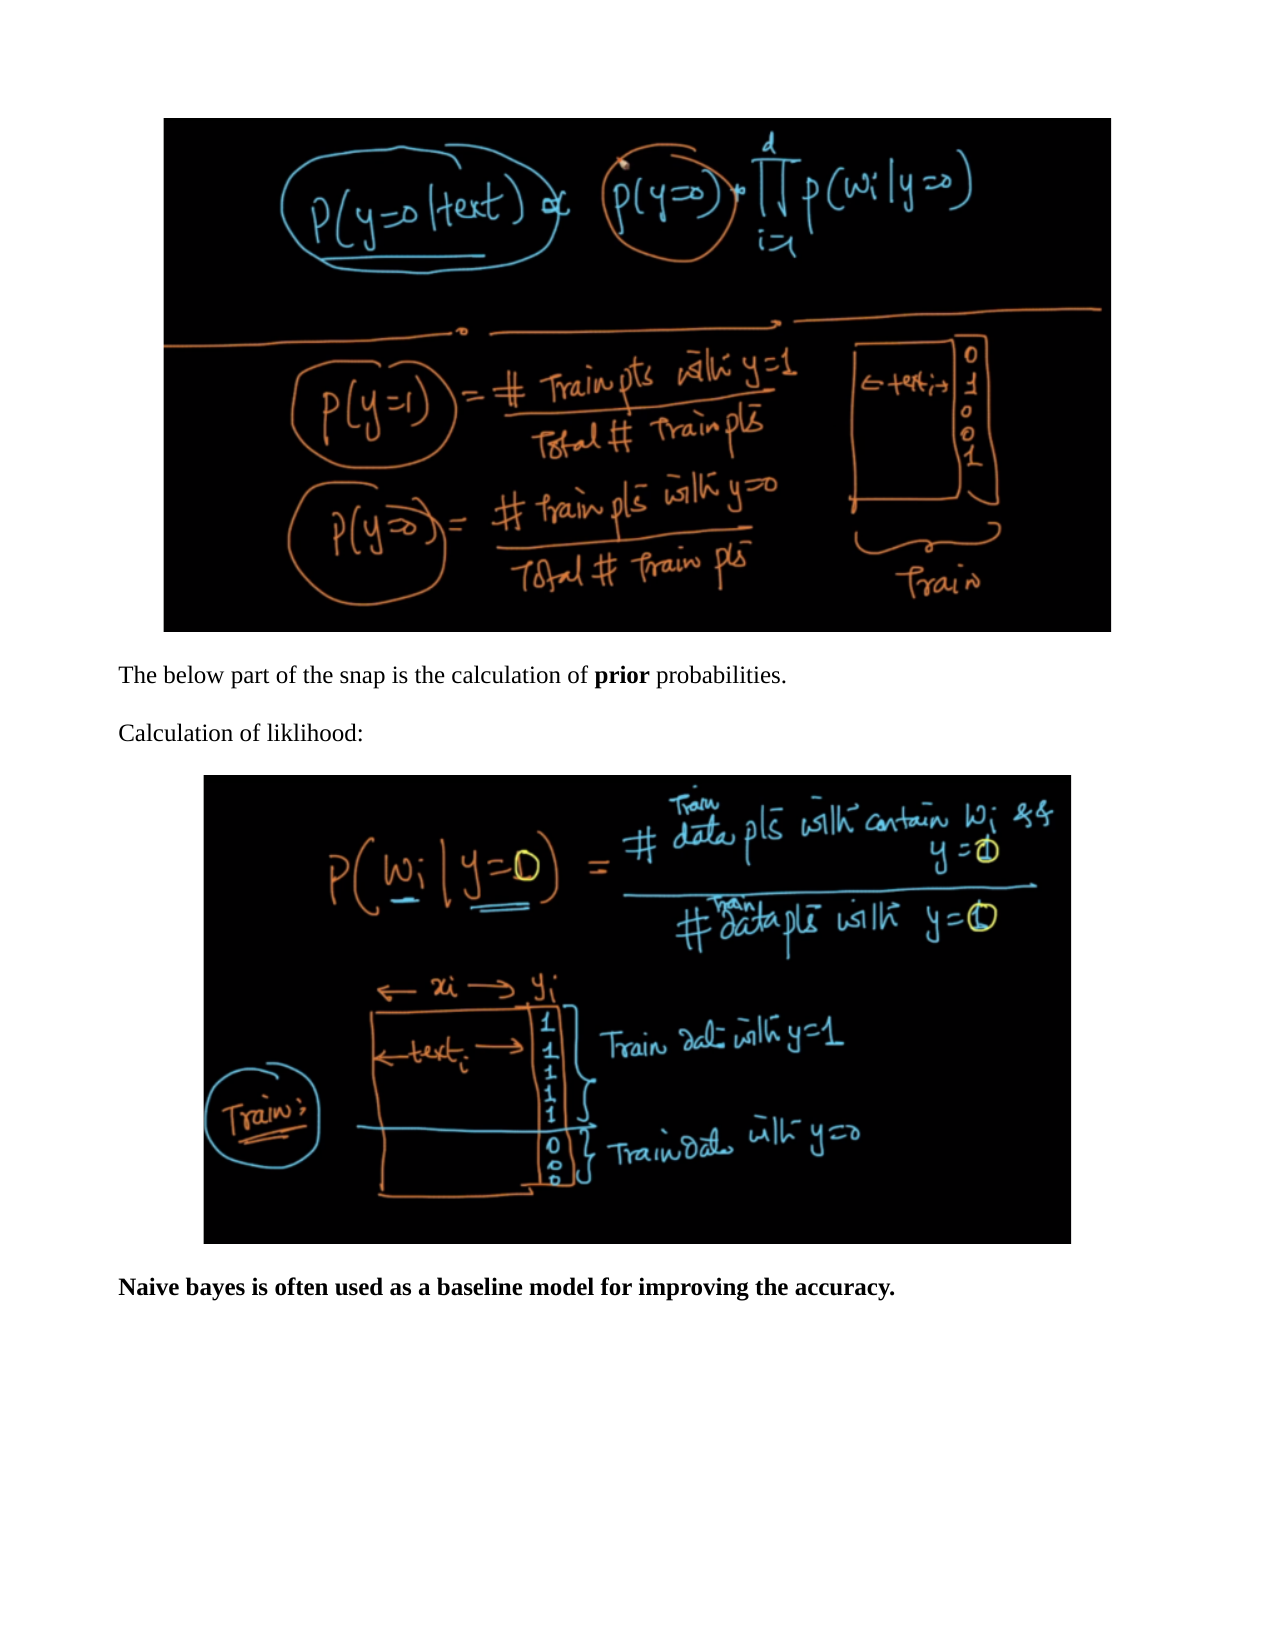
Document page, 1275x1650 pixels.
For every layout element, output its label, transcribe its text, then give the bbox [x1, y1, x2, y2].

text Naive bayes is often used as a baseline model for improving the accuracy. [118, 1272, 1157, 1301]
picture [163, 118, 1112, 632]
text The below part of the snap is the calculation of prior probabilities. [118, 661, 1157, 689]
picture [203, 775, 1072, 1244]
text Calculation of liklihood: [118, 718, 1157, 747]
